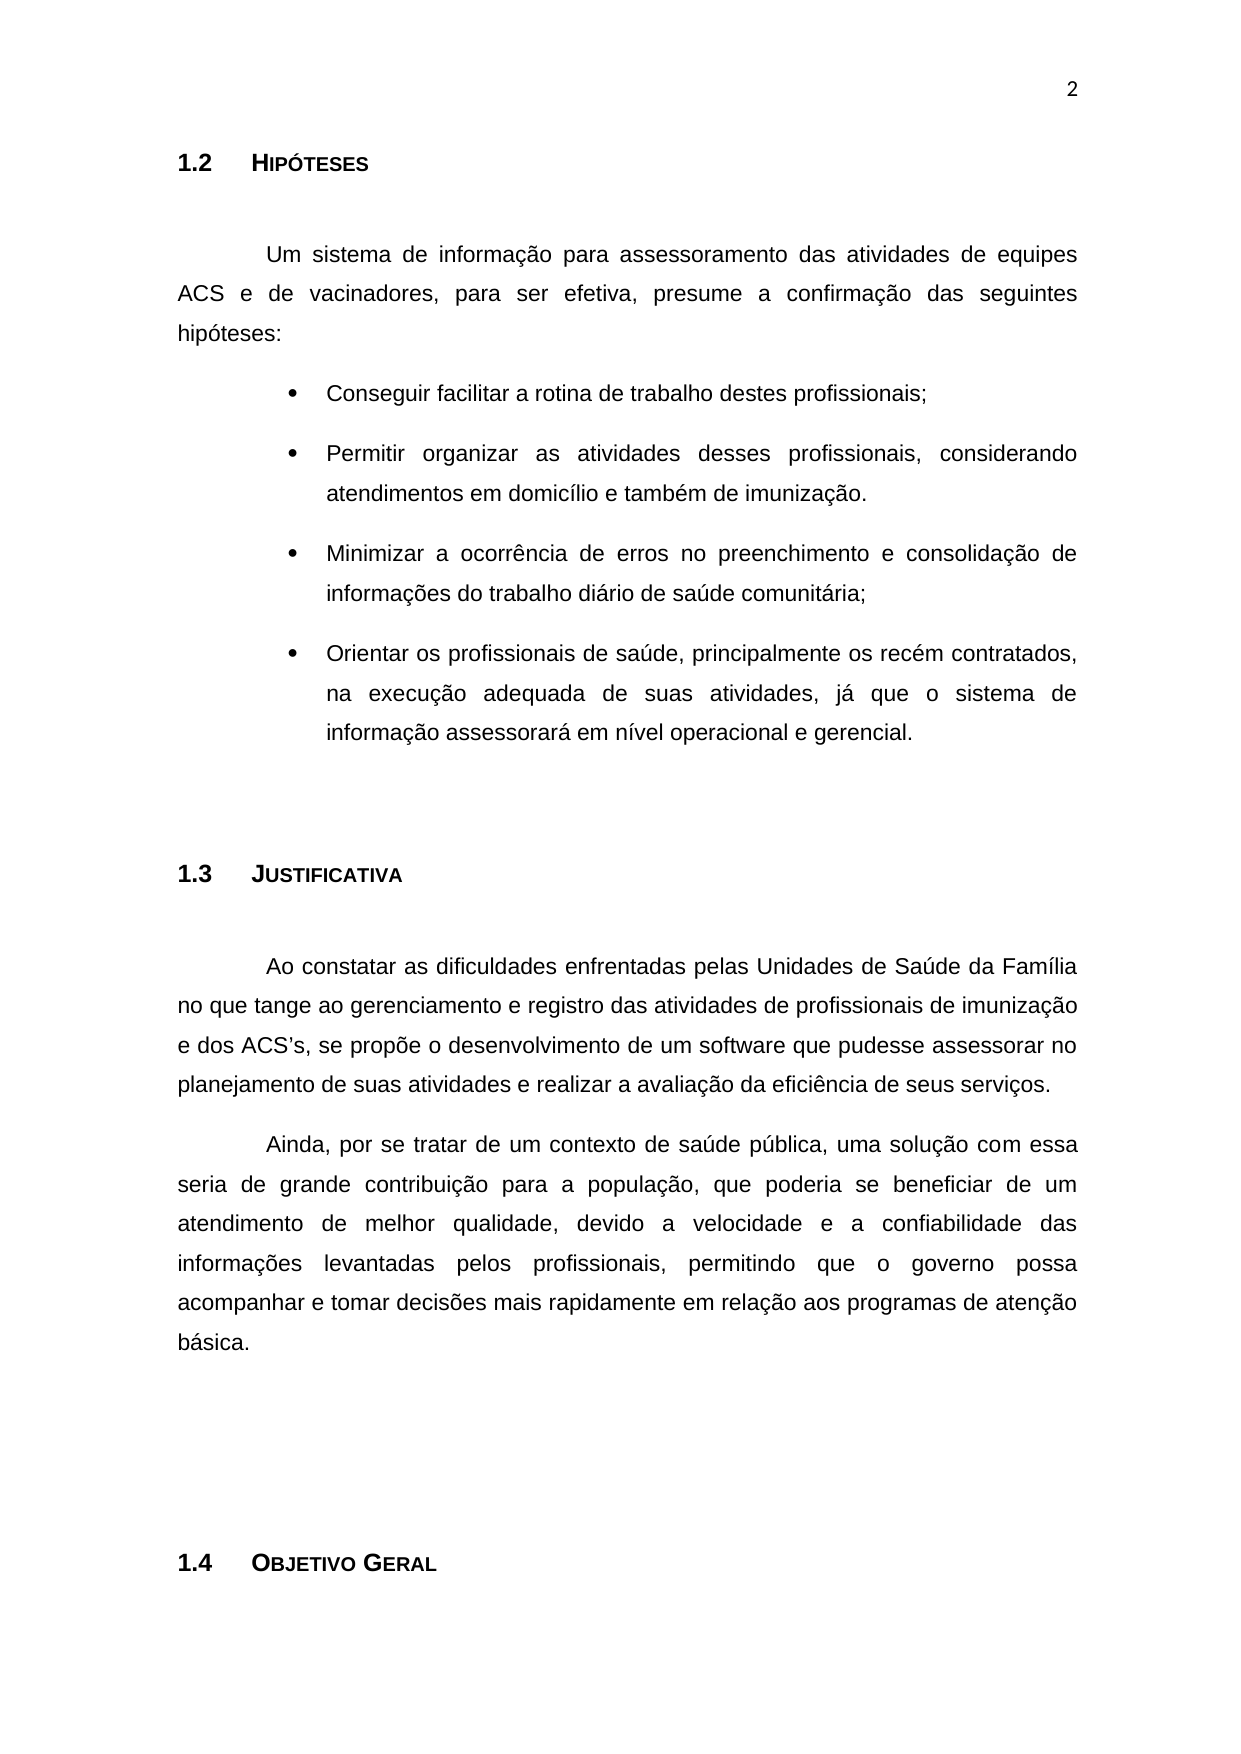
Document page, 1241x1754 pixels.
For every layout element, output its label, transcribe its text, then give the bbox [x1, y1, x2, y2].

list Objetivo Geral [177, 1548, 1078, 1576]
text Um sistema de informação para assessoramento das atividades de equipes ACS e de vacinadores, para ser efetiva, presume a confirmação das seguintes hipóteses: [177, 241, 1078, 346]
list Conseguir facilitar a rotina de trabalho destes profissionais; [288, 380, 1078, 406]
list Justificativa [177, 859, 1078, 888]
list Permitir organizar as atividades desses profissionais, considerando atendimentos em domicílio e também de imunização. [288, 440, 1078, 506]
list Minimizar a ocorrência de erros no preenchimento e consolidação de informações do trabalho diário de saúde comunitária; [288, 540, 1078, 606]
list Hipóteses [177, 148, 1078, 176]
text Ao constatar as dificuldades enfrentadas pelas Unidades de Saúde da Família no que tange ao gerenciamento e registro das atividades de profissionais de imunização e dos ACS’s, se propõe o desenvolvimento de um software que pudesse assessorar no planejamento de suas atividades e realizar a avaliação da eficiência de seus serviços. [177, 953, 1078, 1097]
text Ainda, por se tratar de um contexto de saúde pública, uma solução com essa seria de grande contribuição para a população, que poderia se beneficiar de um atendimento de melhor qualidade, devido a velocidade e a confiabilidade das informações levantadas pelos profissionais, permitindo que o governo possa acompanhar e tomar decisões mais rapidamente em relação aos programas de atenção básica. [177, 1131, 1078, 1355]
list Orientar os profissionais de saúde, principalmente os recém contratados, na execução adequada de suas atividades, já que o sistema de informação assessorará em nível operacional e gerencial. [288, 640, 1078, 745]
